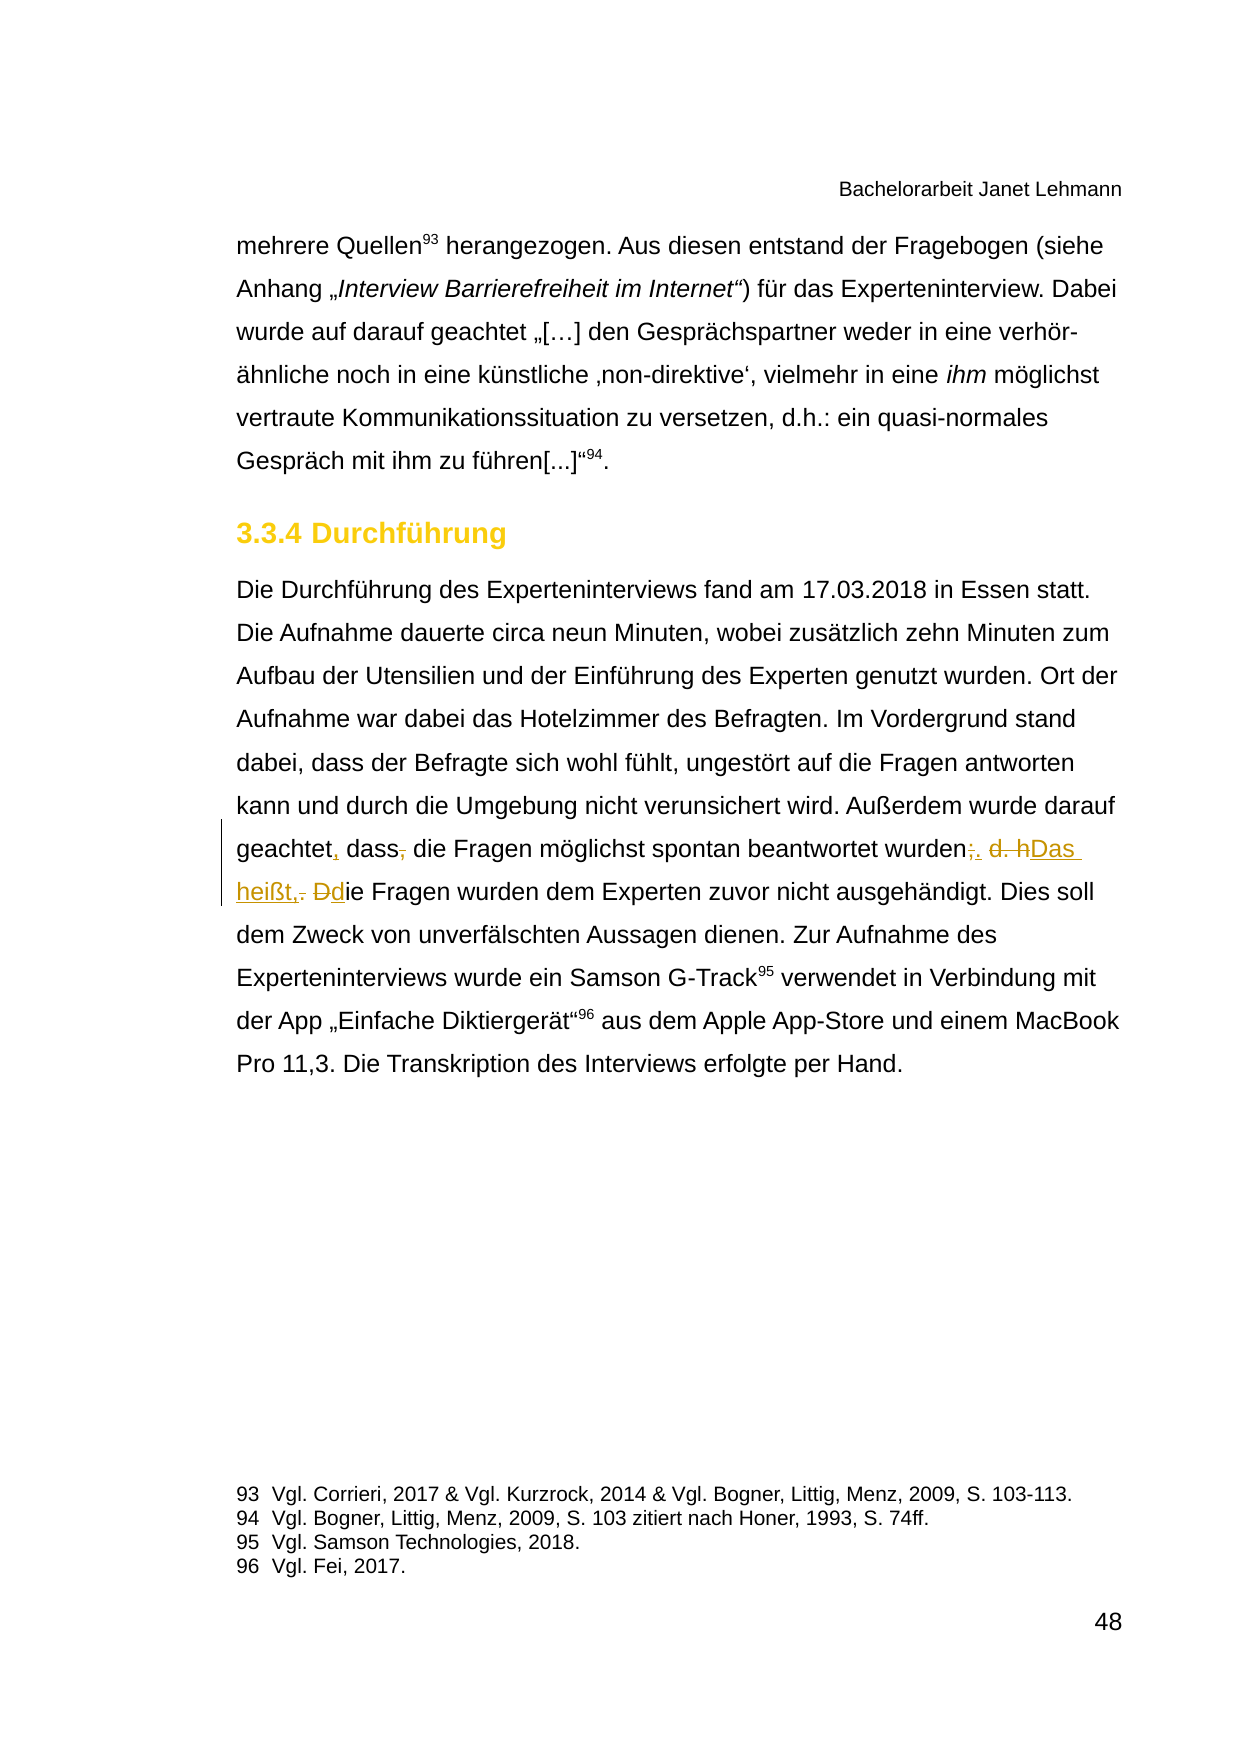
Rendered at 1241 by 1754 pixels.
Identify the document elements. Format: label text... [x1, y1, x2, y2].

text Vgl. Bogner, Littig, Menz, 2009, S. 103 zitiert nach Honer, 1993, S. 74ff. [236, 1506, 1122, 1530]
text mehrere Quellen herangezogen. Aus diesen entstand der Fragebogen (siehe Anhang „Interview Barrierefreiheit im Internet“) für das Experteninterview. Dabei wurde auf darauf geachtet „[…] den Gesprächspartner weder in eine verhör-ähnliche noch in eine künstliche ‚non-direktive‘, vielmehr in eine ihm möglichst vertraute Kommunikationssituation zu versetzen, d.h.: ein quasi-normales Gespräch mit ihm zu führen[...]“. [236, 231, 1122, 475]
subtitle Durchführung [236, 516, 1122, 550]
text Die Durchführung des Experteninterviews fand am 17.03.2018 in Essen statt. Die Aufnahme dauerte circa neun Minuten, wobei zusätzlich zehn Minuten zum Aufbau der Utensilien und der Einführung des Experten genutzt wurden. Ort der Aufnahme war dabei das Hotelzimmer des Befragten. Im Vordergrund stand dabei, dass der Befragte sich wohl fühlt, ungestört auf die Fragen antworten kann und durch die Umgebung nicht verunsichert wird. Außerdem wurde darauf geachtet, dass die Fragen möglichst spontan beantwortet wurden. Das heißt, die Fragen wurden dem Experten zuvor nicht ausgehändigt. Dies soll dem Zweck von unverfälschten Aussagen dienen. Zur Aufnahme des Experteninterviews wurde ein Samson G-Track verwendet in Verbindung mit der App „Einfache Diktiergerät“ aus dem Apple App-Store und einem MacBook Pro 11,3. Die Transkription des Interviews erfolgte per Hand. [236, 575, 1122, 1078]
text Vgl. Fei, 2017. [236, 1554, 1122, 1578]
text Vgl. Samson Technologies, 2018. [236, 1530, 1122, 1554]
text Vgl. Corrieri, 2017 & Vgl. Kurzrock, 2014 & Vgl. Bogner, Littig, Menz, 2009, S. 103-113. [236, 1482, 1122, 1506]
